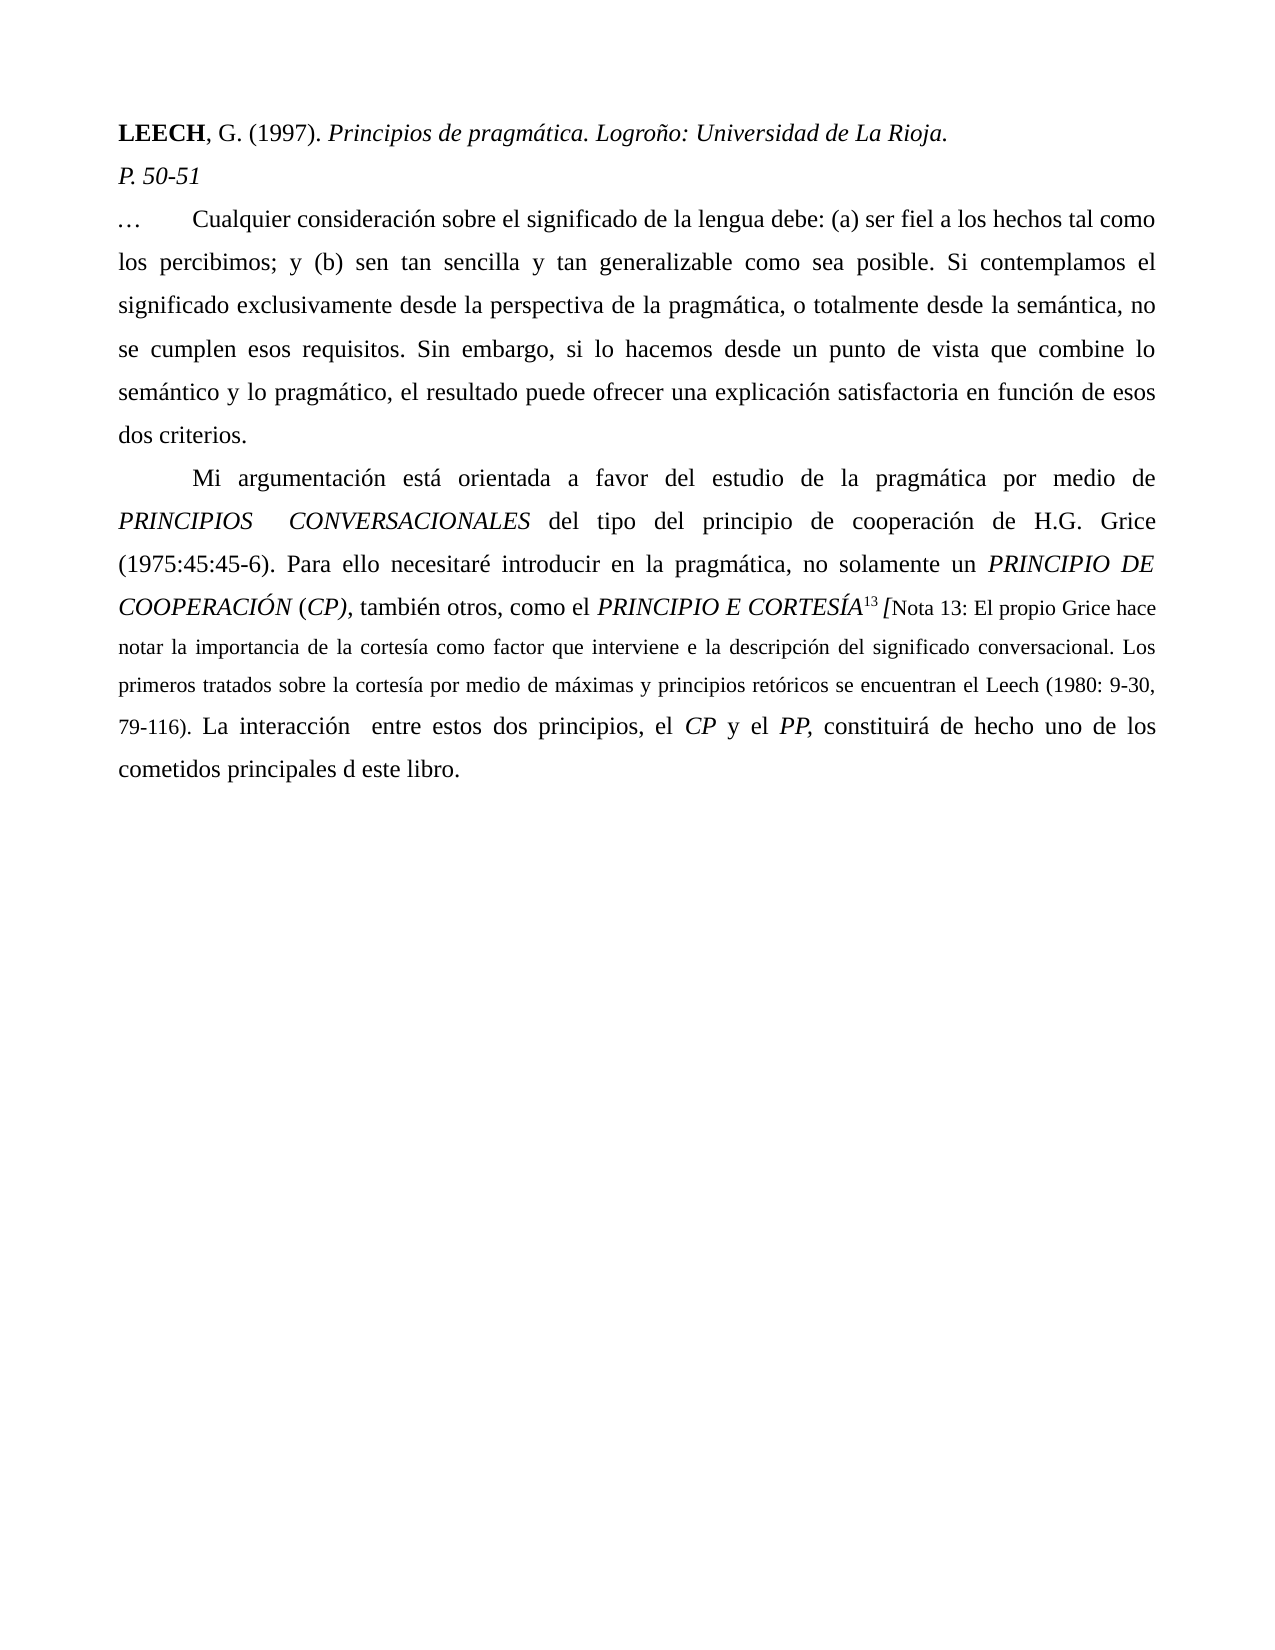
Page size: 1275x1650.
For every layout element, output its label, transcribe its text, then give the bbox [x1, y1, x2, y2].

text Mi argumentación está orientada a favor del estudio de la pragmática por medio de PRINCIPIOS CONVERSACIONALES del tipo del principio de cooperación de H.G. Grice (1975:45:45-6). Para ello necesitaré introducir en la pragmática, no solamente un PRINCIPIO DE COOPERACIÓN (CP), también otros, como el PRINCIPIO E CORTESÍA13 [Nota 13: El propio Grice hace notar la importancia de la cortesía como factor que interviene e la descripción del significado conversacional. Los primeros tratados sobre la cortesía por medio de máximas y principios retóricos se encuentran el Leech (1980: 9-30, 79-116). La interacción entre estos dos principios, el CP y el PP, constituirá de hecho uno de los cometidos principales d este libro. [118, 463, 1157, 783]
text P. 50-51 [118, 161, 1157, 190]
text LEECH, G. (1997). Principios de pragmática. Logroño: Universidad de La Rioja. [118, 118, 1157, 147]
text … Cualquier consideración sobre el significado de la lengua debe: (a) ser fiel a los hechos tal como los percibimos; y (b) sen tan sencilla y tan generalizable como sea posible. Si contemplamos el significado exclusivamente desde la perspectiva de la pragmática, o totalmente desde la semántica, no se cumplen esos requisitos. Sin embargo, si lo hacemos desde un punto de vista que combine lo semántico y lo pragmático, el resultado puede ofrecer una explicación satisfactoria en función de esos dos criterios. [118, 204, 1157, 449]
